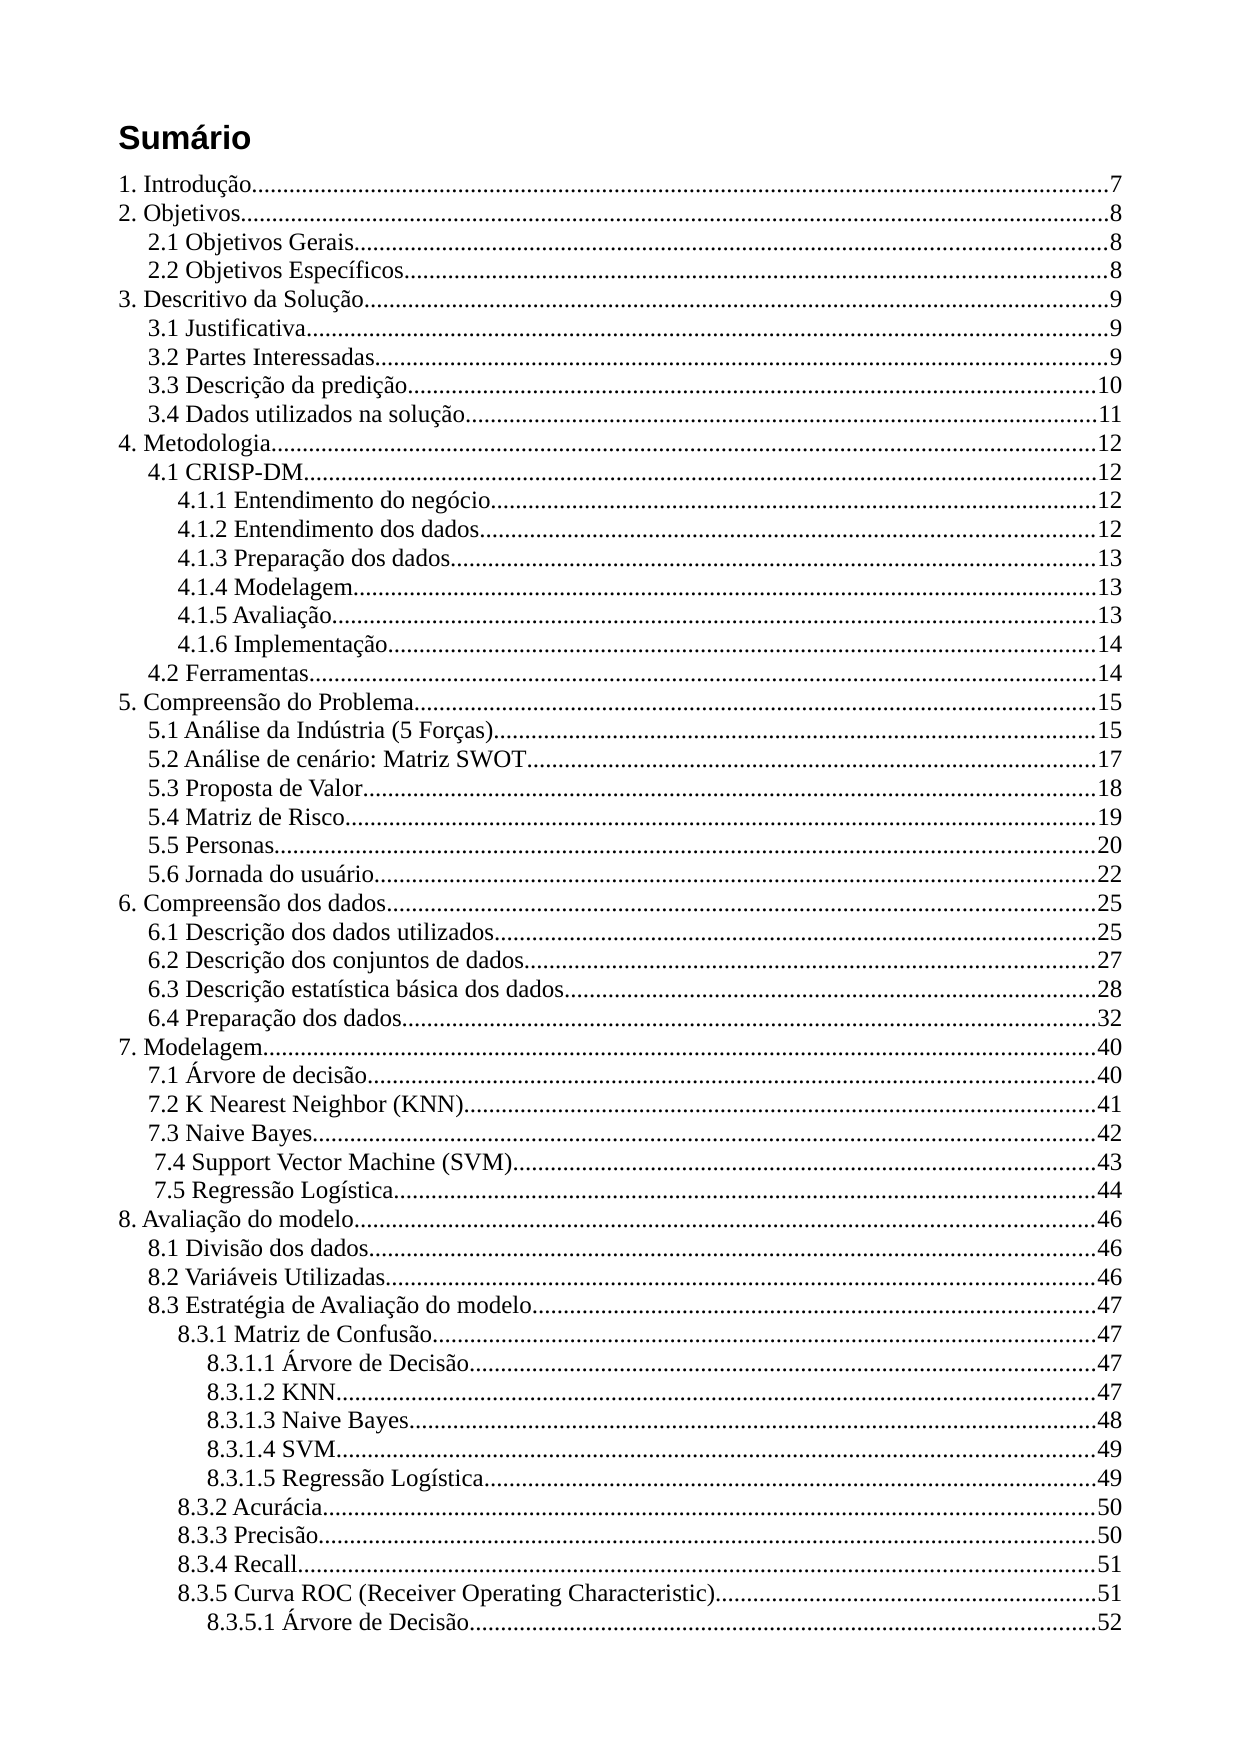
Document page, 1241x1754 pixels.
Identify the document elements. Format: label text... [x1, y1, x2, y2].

text 7.1 Árvore de decisão 40 [148, 1060, 1122, 1089]
text 8.3.4 Recall 51 [177, 1549, 1122, 1578]
text 8.3.2 Acurácia 50 [177, 1492, 1122, 1520]
text 8.3.1.4 SVM 49 [207, 1434, 1122, 1463]
text 2.2 Objetivos Específicos 8 [148, 255, 1122, 284]
text 4.1.3 Preparação dos dados 13 [177, 543, 1122, 572]
text 8.3.1.1 Árvore de Decisão 47 [207, 1348, 1122, 1377]
text 3.2 Partes Interessadas 9 [148, 342, 1122, 370]
text 4. Metodologia 12 [118, 428, 1122, 457]
text 8.3.1.5 Regressão Logística 49 [207, 1463, 1122, 1492]
text 7.4 Support Vector Machine (SVM) 43 [148, 1147, 1122, 1175]
text 5.6 Jornada do usuário 22 [148, 859, 1122, 888]
text 3.4 Dados utilizados na solução 11 [148, 399, 1122, 428]
text 8.3 Estratégia de Avaliação do modelo 47 [148, 1290, 1122, 1319]
text 5.4 Matriz de Risco 19 [148, 802, 1122, 830]
text 8.3.5.1 Árvore de Decisão 52 [207, 1607, 1122, 1635]
text 7. Modelagem 40 [118, 1032, 1122, 1060]
text 4.2 Ferramentas 14 [148, 658, 1122, 687]
text 5.3 Proposta de Valor 18 [148, 773, 1122, 802]
text 2. Objetivos 8 [118, 198, 1122, 227]
text 8.3.1 Matriz de Confusão 47 [177, 1319, 1122, 1348]
text 8.3.5 Curva ROC (Receiver Operating Characteristic) 51 [177, 1578, 1122, 1607]
text 6.2 Descrição dos conjuntos de dados 27 [148, 945, 1122, 974]
text 2.1 Objetivos Gerais 8 [148, 227, 1122, 255]
text 8.2 Variáveis Utilizadas 46 [148, 1262, 1122, 1290]
text 4.1.1 Entendimento do negócio 12 [177, 485, 1122, 514]
text 3. Descritivo da Solução 9 [118, 284, 1122, 313]
text 4.1.2 Entendimento dos dados 12 [177, 514, 1122, 543]
text 5. Compreensão do Problema 15 [118, 687, 1122, 715]
text 6. Compreensão dos dados 25 [118, 888, 1122, 917]
subtitle Sumário [118, 118, 1122, 157]
text 4.1 CRISP-DM 12 [148, 457, 1122, 485]
text 5.1 Análise da Indústria (5 Forças) 15 [148, 715, 1122, 744]
text 8.3.3 Precisão 50 [177, 1520, 1122, 1549]
text 4.1.4 Modelagem 13 [177, 572, 1122, 600]
text 3.1 Justificativa 9 [148, 313, 1122, 342]
text 7.5 Regressão Logística 44 [148, 1175, 1122, 1204]
text 6.1 Descrição dos dados utilizados 25 [148, 917, 1122, 945]
text 8.3.1.3 Naive Bayes 48 [207, 1405, 1122, 1434]
text 3.3 Descrição da predição 10 [148, 370, 1122, 399]
text 6.3 Descrição estatística básica dos dados 28 [148, 974, 1122, 1003]
text 7.3 Naive Bayes 42 [148, 1118, 1122, 1147]
text 5.5 Personas 20 [148, 830, 1122, 859]
text 8.1 Divisão dos dados 46 [148, 1233, 1122, 1262]
text 7.2 K Nearest Neighbor (KNN) 41 [148, 1089, 1122, 1118]
text 8.3.1.2 KNN 47 [207, 1377, 1122, 1405]
text 6.4 Preparação dos dados 32 [148, 1003, 1122, 1032]
text 4.1.6 Implementação 14 [177, 629, 1122, 658]
text 1. Introdução 7 [118, 169, 1122, 198]
text 8. Avaliação do modelo 46 [118, 1204, 1122, 1233]
text 5.2 Análise de cenário: Matriz SWOT 17 [148, 744, 1122, 773]
text 4.1.5 Avaliação 13 [177, 600, 1122, 629]
